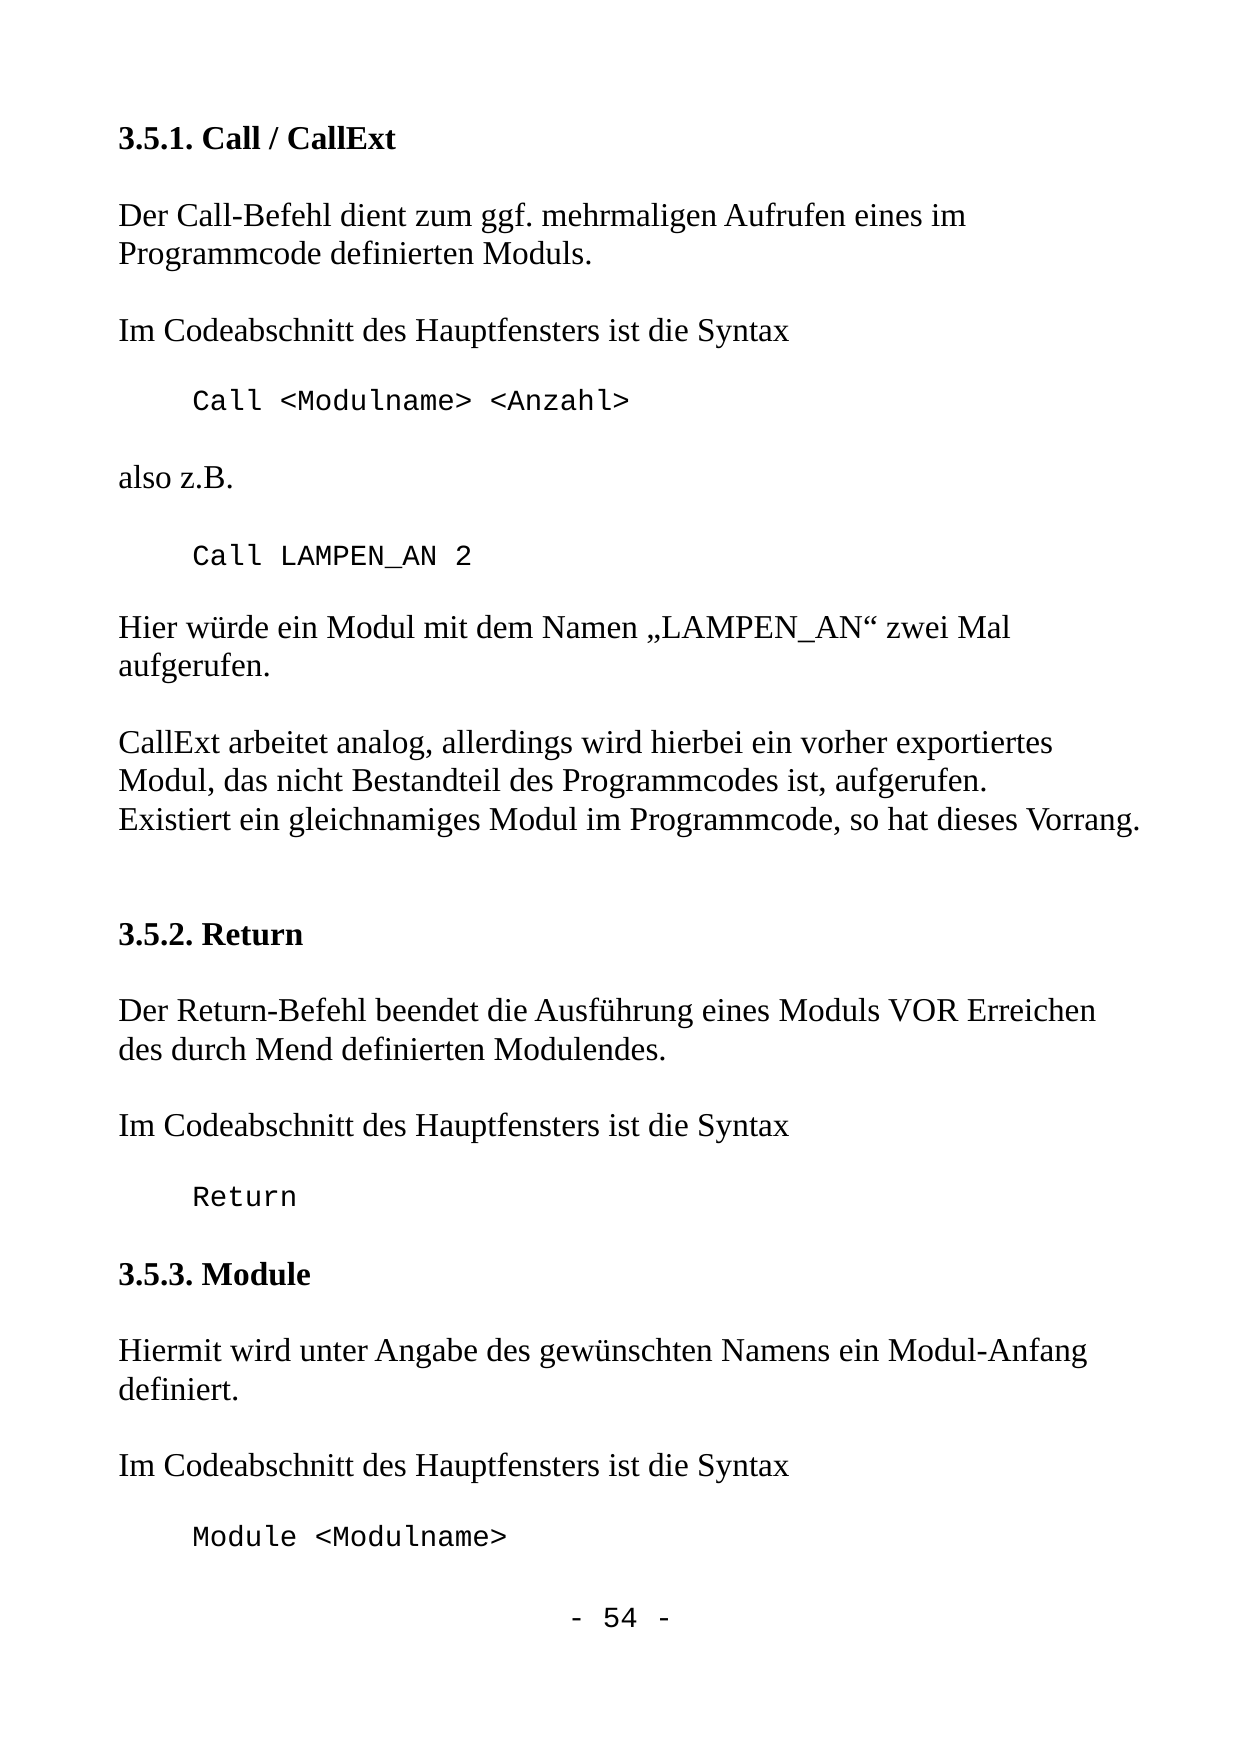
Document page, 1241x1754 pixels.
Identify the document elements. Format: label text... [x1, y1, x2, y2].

text Hiermit wird unter Angabe des gewünschten Namens ein Modul-Anfang definiert. [118, 1330, 1122, 1407]
text Der Return-Befehl beendet die Ausführung eines Moduls VOR Erreichen des durch Mend definierten Modulendes. [118, 991, 1122, 1067]
text CallExt arbeitet analog, allerdings wird hierbei ein vorher exportiertes Modul, das nicht Bestandteil des Programmcodes ist, aufgerufen. [118, 722, 1122, 799]
text Existiert ein gleichnamiges Modul im Programmcode, so hat dieses Vorrang. [118, 799, 1146, 837]
text Im Codeabschnitt des Hauptfensters ist die Syntax [118, 310, 1122, 348]
text 3.5.1. Call / CallExt [118, 118, 1122, 156]
text Im Codeabschnitt des Hauptfensters ist die Syntax [118, 1106, 1122, 1144]
text Der Call-Befehl dient zum ggf. mehrmaligen Aufrufen eines im Programmcode definierten Moduls. [118, 195, 1122, 271]
text Call LAMPEN_AN 2 [118, 534, 1122, 574]
text 3.5.2. Return [118, 914, 1122, 952]
text Return [118, 1182, 1122, 1215]
text also z.B. [118, 458, 1122, 496]
text Module <Modulname> [118, 1522, 1122, 1555]
text 3.5.3. Module [118, 1254, 1122, 1292]
text Call <Modulname> <Anzahl> [118, 386, 1122, 419]
text Im Codeabschnitt des Hauptfensters ist die Syntax [118, 1445, 1122, 1484]
text Hier würde ein Modul mit dem Namen „LAMPEN_AN“ zwei Mal aufgerufen. [118, 607, 1122, 684]
